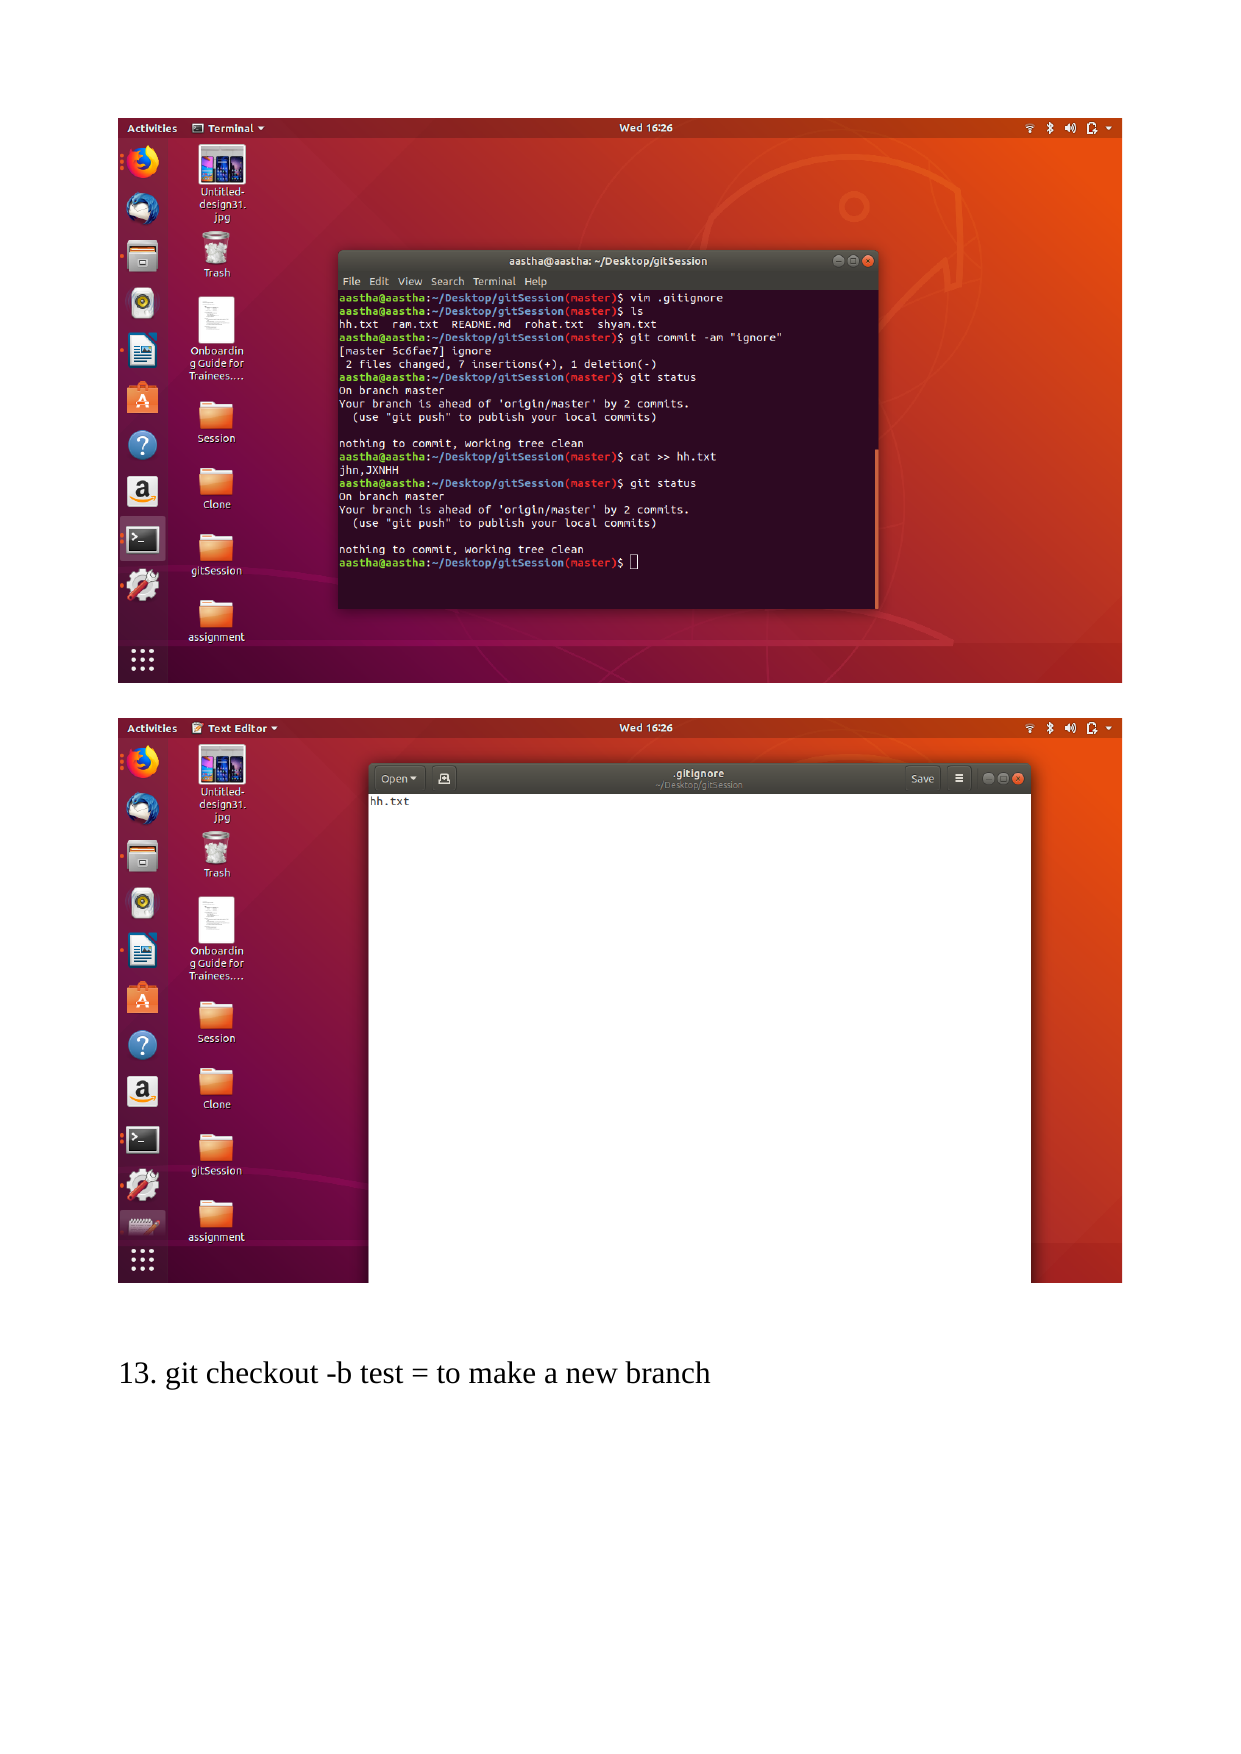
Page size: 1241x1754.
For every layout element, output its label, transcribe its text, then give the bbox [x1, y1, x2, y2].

text 13. git checkout -b test = to make a new branch [118, 1355, 1122, 1391]
picture [118, 118, 1123, 683]
picture [118, 718, 1123, 1283]
